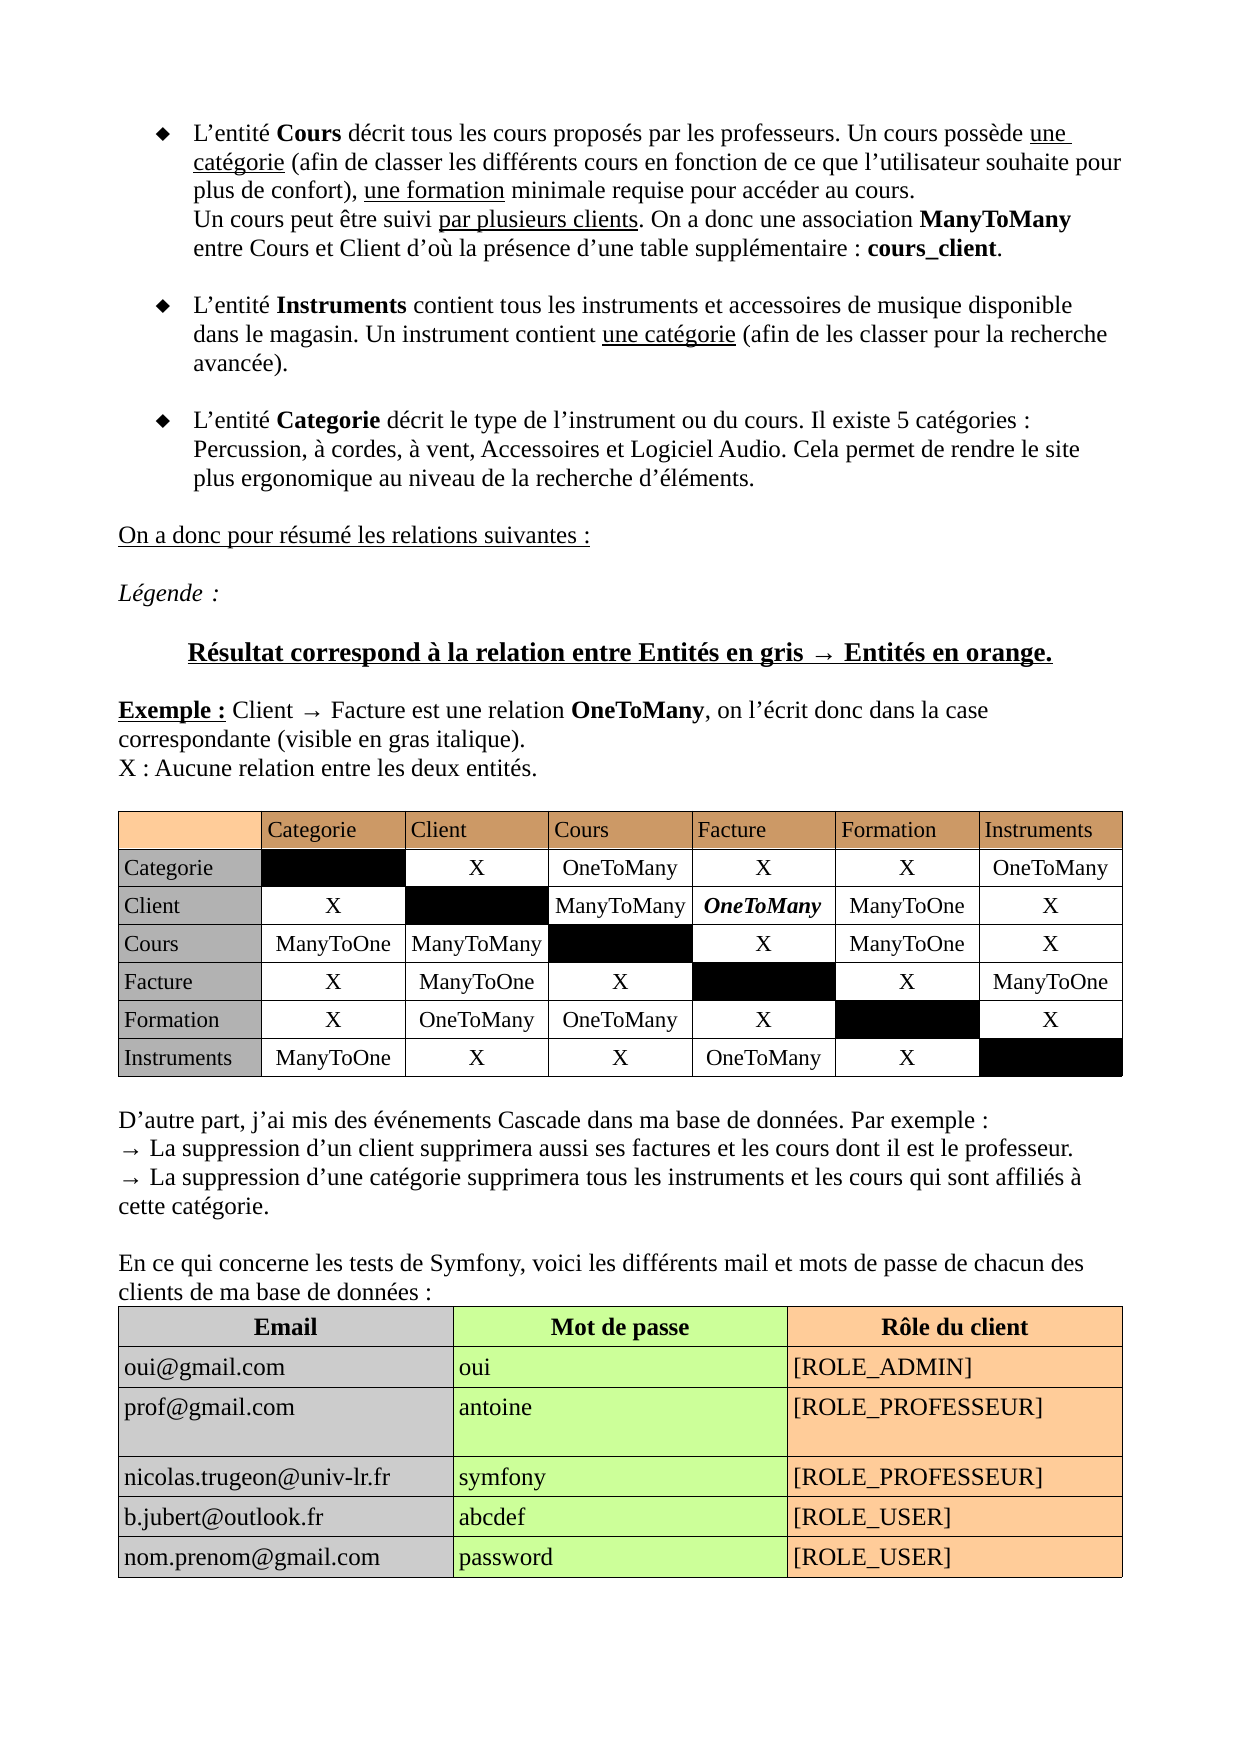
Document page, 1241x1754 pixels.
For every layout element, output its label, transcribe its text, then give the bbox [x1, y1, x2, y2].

table_cell ManyToOne [406, 963, 548, 1000]
table_cell ManyToOne [980, 963, 1122, 1000]
table_cell X [980, 887, 1122, 924]
table_cell X [549, 963, 692, 1000]
table_cell X [836, 1039, 979, 1076]
table_cell X [693, 1001, 835, 1038]
table_cell Cours [119, 925, 261, 962]
table_cell b.jubert@outlook.fr [119, 1497, 453, 1536]
text Légende : [118, 578, 1122, 607]
table_header Formation [836, 812, 979, 848]
text En ce qui concerne les tests de Symfony, voici les différents mail et mots de passe de chacun des clients de ma base de données : [118, 1248, 1122, 1306]
table_cell symfony [454, 1457, 787, 1496]
table_cell Client [119, 887, 261, 924]
text → La suppression d’un client supprimera aussi ses factures et les cours dont il est le professeur. [118, 1133, 1122, 1162]
table_cell X [980, 925, 1122, 962]
table_cell ManyToOne [836, 925, 979, 962]
table_cell nom.prenom@gmail.com [119, 1537, 453, 1577]
table_cell X [262, 1001, 405, 1038]
table_cell X [836, 963, 979, 1000]
table_cell ManyToMany [549, 887, 692, 924]
table_cell X [406, 1039, 548, 1076]
table_header Email [119, 1307, 453, 1346]
table_cell X [549, 1039, 692, 1076]
table_cell OneToMany [693, 887, 835, 924]
table_cell [ROLE_PROFESSEUR] [788, 1457, 1122, 1496]
table_cell Instruments [119, 1039, 261, 1076]
table_cell [ROLE_USER] [788, 1497, 1122, 1536]
table_cell antoine [454, 1388, 787, 1456]
table_cell [406, 887, 548, 924]
table_header Mot de passe [454, 1307, 787, 1346]
table_header Facture [693, 812, 835, 848]
table_cell X [693, 850, 835, 886]
list Un cours peut être suivi par plusieurs clients. On a donc une association ManyToMany entre Cours et Client d’où la présence d’une table supplémentaire : cours_client. [156, 204, 1122, 262]
table_cell X [980, 1001, 1122, 1038]
table_cell OneToMany [549, 1001, 692, 1038]
list L’entité Instruments contient tous les instruments et accessoires de musique disponible dans le magasin. Un instrument contient une catégorie (afin de les classer pour la recherche avancée). [156, 291, 1122, 377]
table_cell [ROLE_PROFESSEUR] [788, 1388, 1122, 1456]
table_cell [836, 1001, 979, 1038]
table_cell X [693, 925, 835, 962]
table_cell ManyToOne [836, 887, 979, 924]
table_cell [549, 925, 692, 962]
table_cell ManyToOne [262, 1039, 405, 1076]
table_cell OneToMany [980, 850, 1122, 886]
table_cell oui@gmail.com [119, 1347, 453, 1387]
table_cell prof@gmail.com [119, 1388, 453, 1456]
table_cell OneToMany [406, 1001, 548, 1038]
table_cell [262, 850, 405, 886]
list L’entité Categorie décrit le type de l’instrument ou du cours. Il existe 5 catégories : Percussion, à cordes, à vent, Accessoires et Logiciel Audio. Cela permet de rendre le site plus ergonomique au niveau de la recherche d’éléments. [156, 406, 1122, 492]
table_header Rôle du client [788, 1307, 1122, 1346]
table_cell OneToMany [549, 850, 692, 886]
table_cell X [262, 887, 405, 924]
text → La suppression d’une catégorie supprimera tous les instruments et les cours qui sont affiliés à cette catégorie. [118, 1162, 1122, 1220]
text D’autre part, j’ai mis des événements Cascade dans ma base de données. Par exemple : [118, 1105, 1122, 1133]
text Résultat correspond à la relation entre Entités en gris → Entités en orange. [118, 636, 1122, 667]
table_cell [ROLE_ADMIN] [788, 1347, 1122, 1387]
table_cell [ROLE_USER] [788, 1537, 1122, 1577]
table_cell [980, 1039, 1122, 1076]
table_cell OneToMany [693, 1039, 835, 1076]
table_cell ManyToOne [262, 925, 405, 962]
table_cell Formation [119, 1001, 261, 1038]
table_cell oui [454, 1347, 787, 1387]
table_header Cours [549, 812, 692, 848]
table_cell ManyToMany [406, 925, 548, 962]
table_cell password [454, 1537, 787, 1577]
table_cell nicolas.trugeon@univ-lr.fr [119, 1457, 453, 1496]
list L’entité Cours décrit tous les cours proposés par les professeurs. Un cours possède une catégorie (afin de classer les différents cours en fonction de ce que l’utilisateur souhaite pour plus de confort), une formation minimale requise pour accéder au cours. [156, 118, 1122, 204]
table_header Categorie [262, 812, 405, 848]
table_cell X [262, 963, 405, 1000]
table_header Instruments [980, 812, 1122, 848]
table_cell X [836, 850, 979, 886]
table_header Client [406, 812, 548, 848]
text On a donc pour résumé les relations suivantes : [118, 521, 1122, 549]
text Exemple : Client → Facture est une relation OneToMany, on l’écrit donc dans la case correspondante (visible en gras italique). X : Aucune relation entre les deux entités. [118, 696, 1122, 782]
table_cell Categorie [119, 850, 261, 886]
table_cell X [406, 850, 548, 886]
table_cell [693, 963, 835, 1000]
table_header [119, 812, 261, 848]
table_cell Facture [119, 963, 261, 1000]
table_cell abcdef [454, 1497, 787, 1536]
